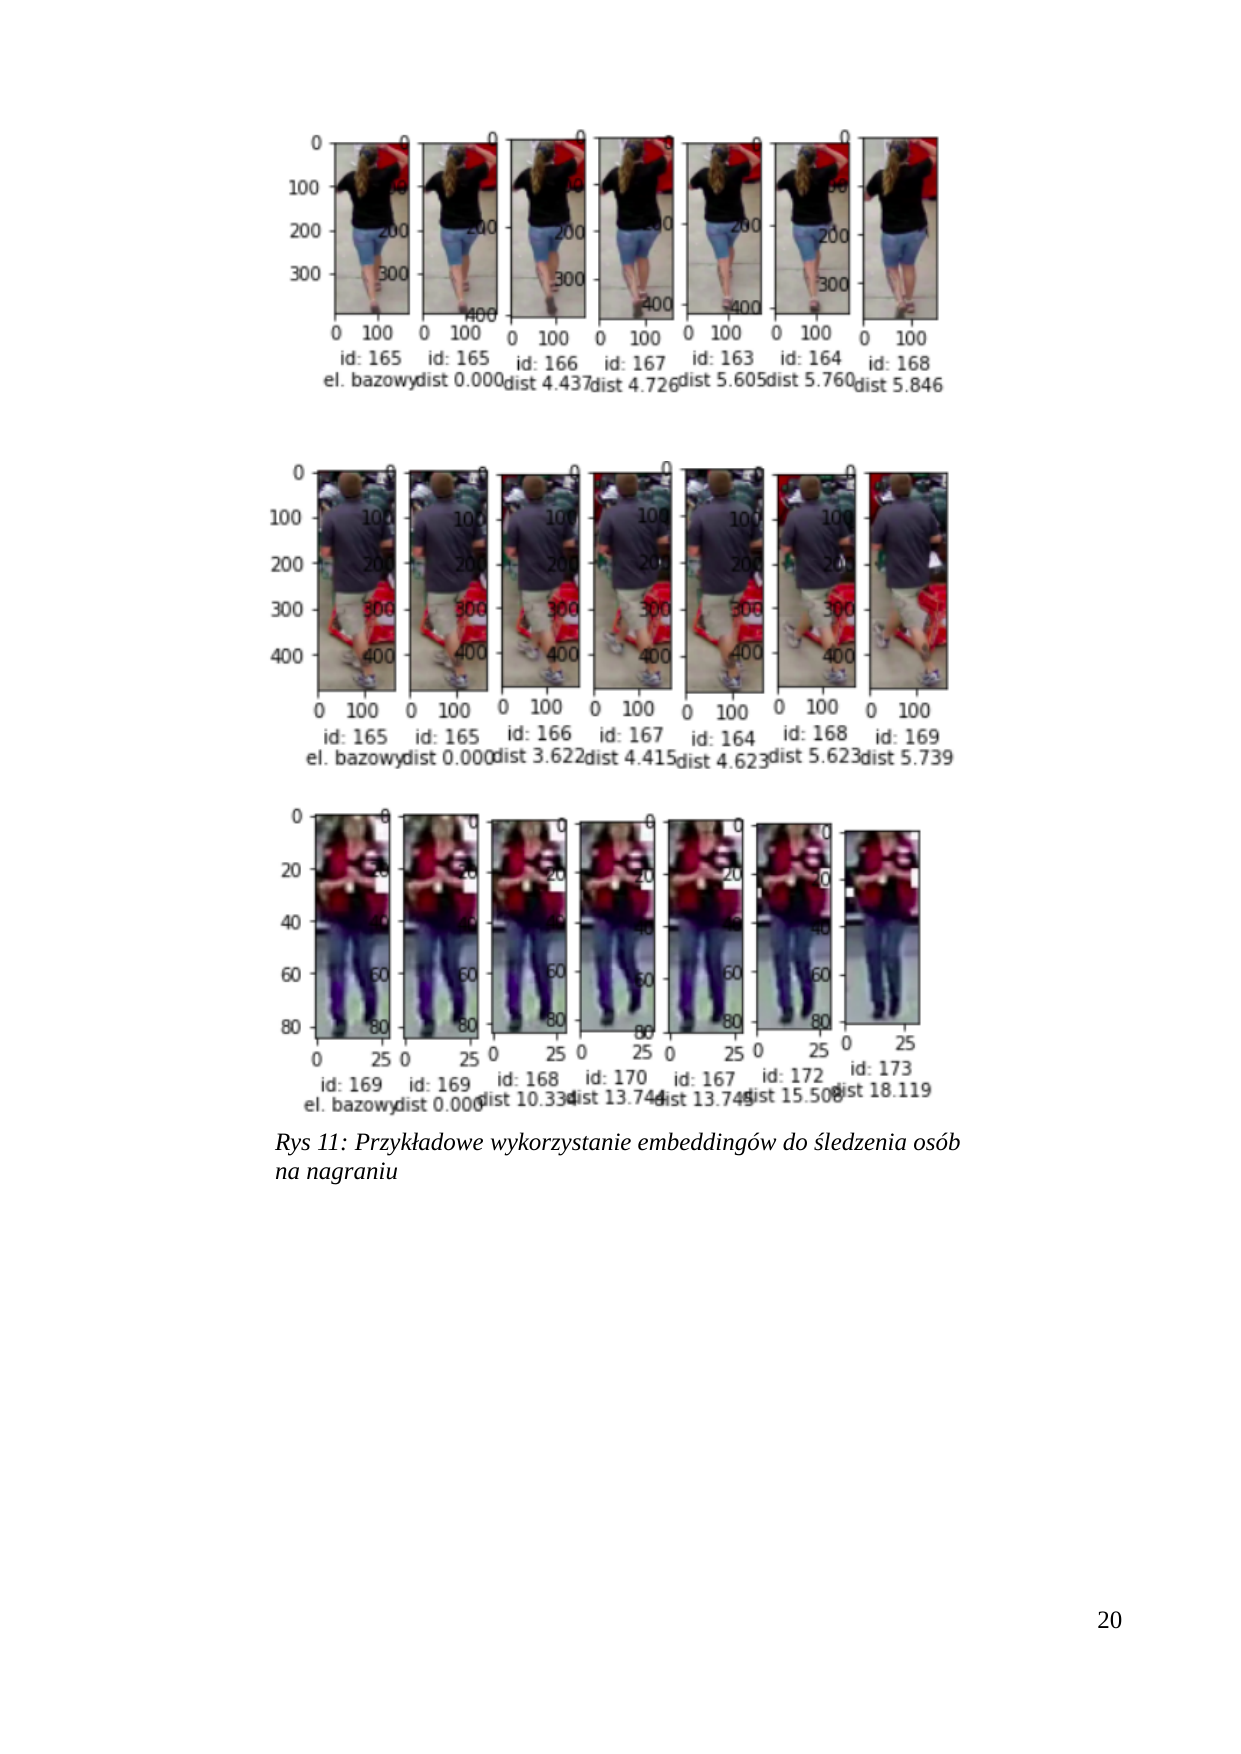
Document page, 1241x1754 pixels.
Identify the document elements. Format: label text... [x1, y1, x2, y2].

picture [257, 461, 964, 778]
picture [278, 118, 962, 401]
text Rys 11: Przykładowe wykorzystanie embeddingów do śledzenia osób na nagraniu [275, 802, 965, 1185]
picture [275, 802, 938, 1122]
